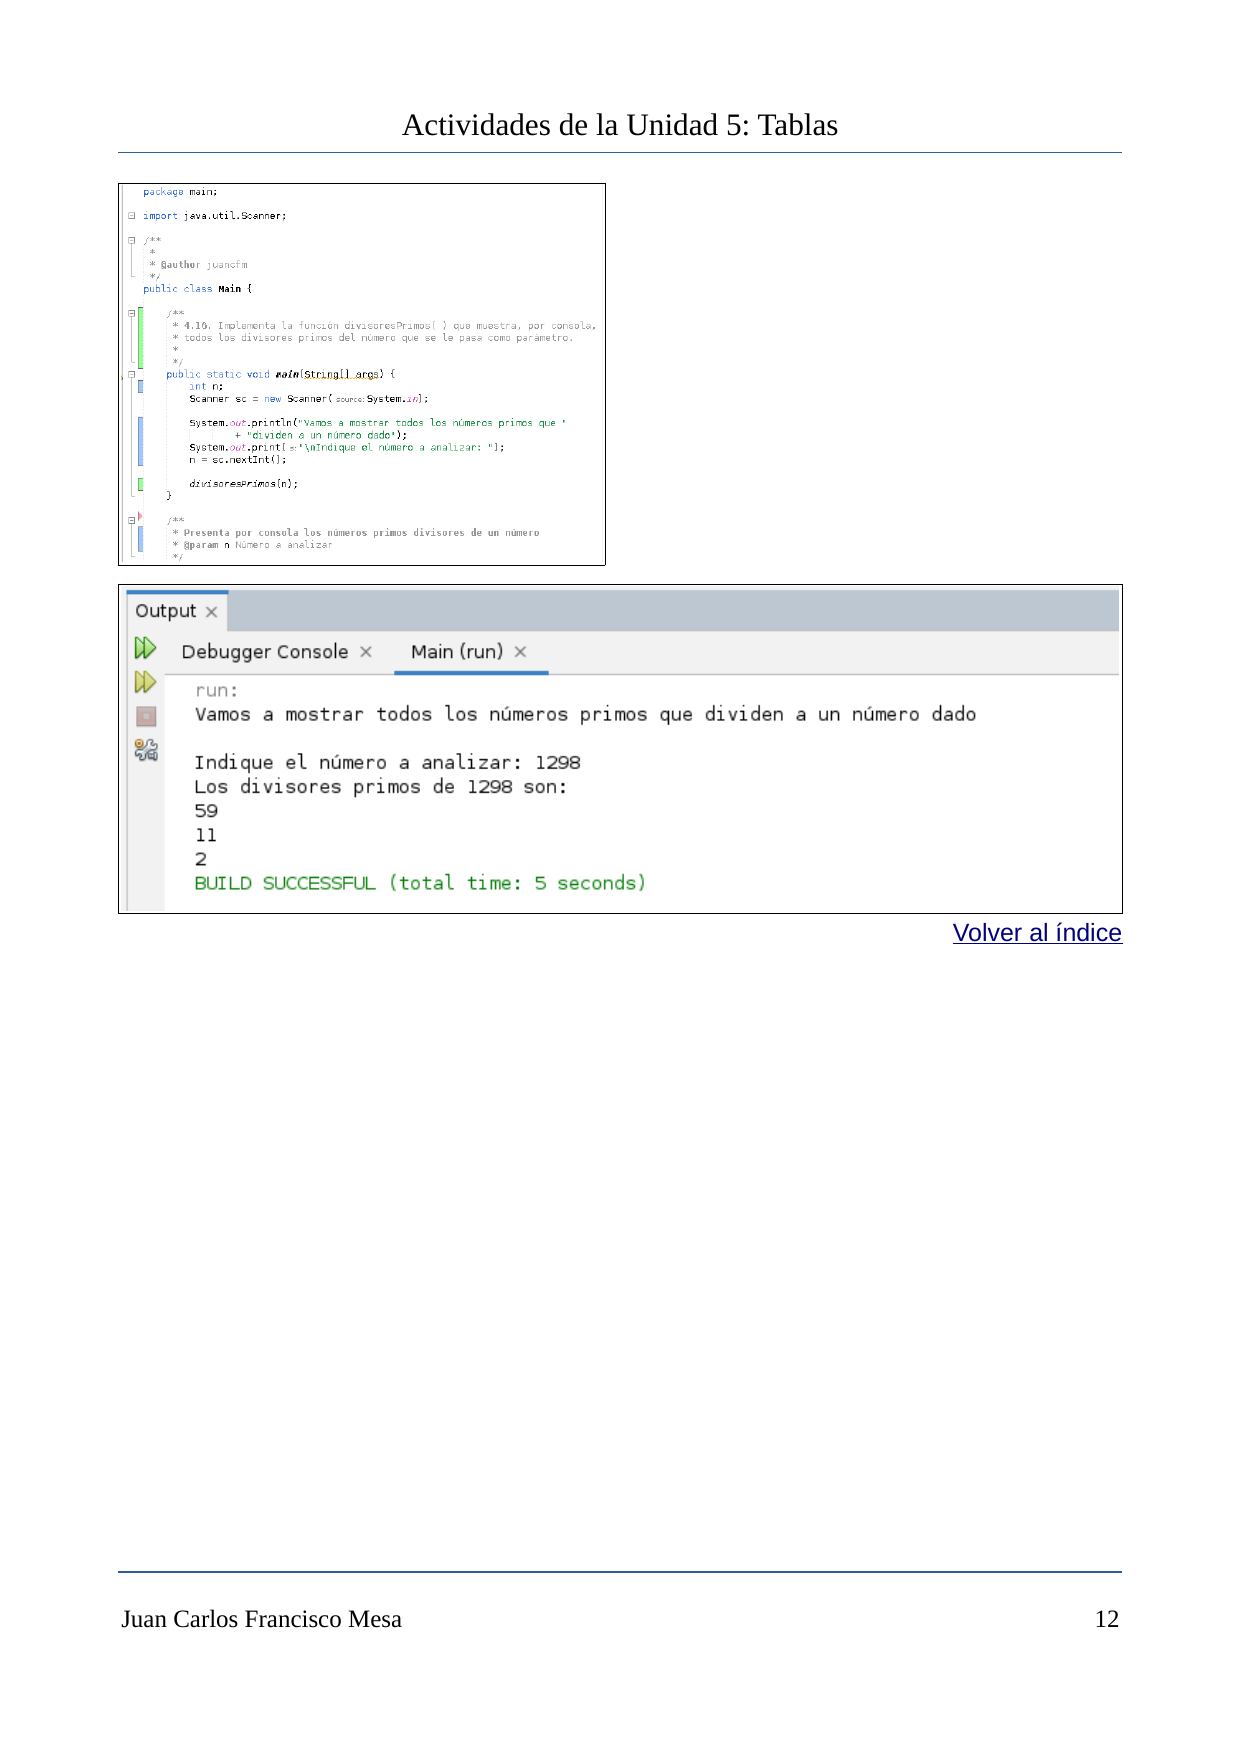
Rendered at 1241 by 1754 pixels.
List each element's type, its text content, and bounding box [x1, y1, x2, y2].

text [119, 585, 1122, 913]
text Volver al índice [118, 914, 1122, 946]
picture [121, 586, 1119, 911]
picture [121, 185, 603, 562]
